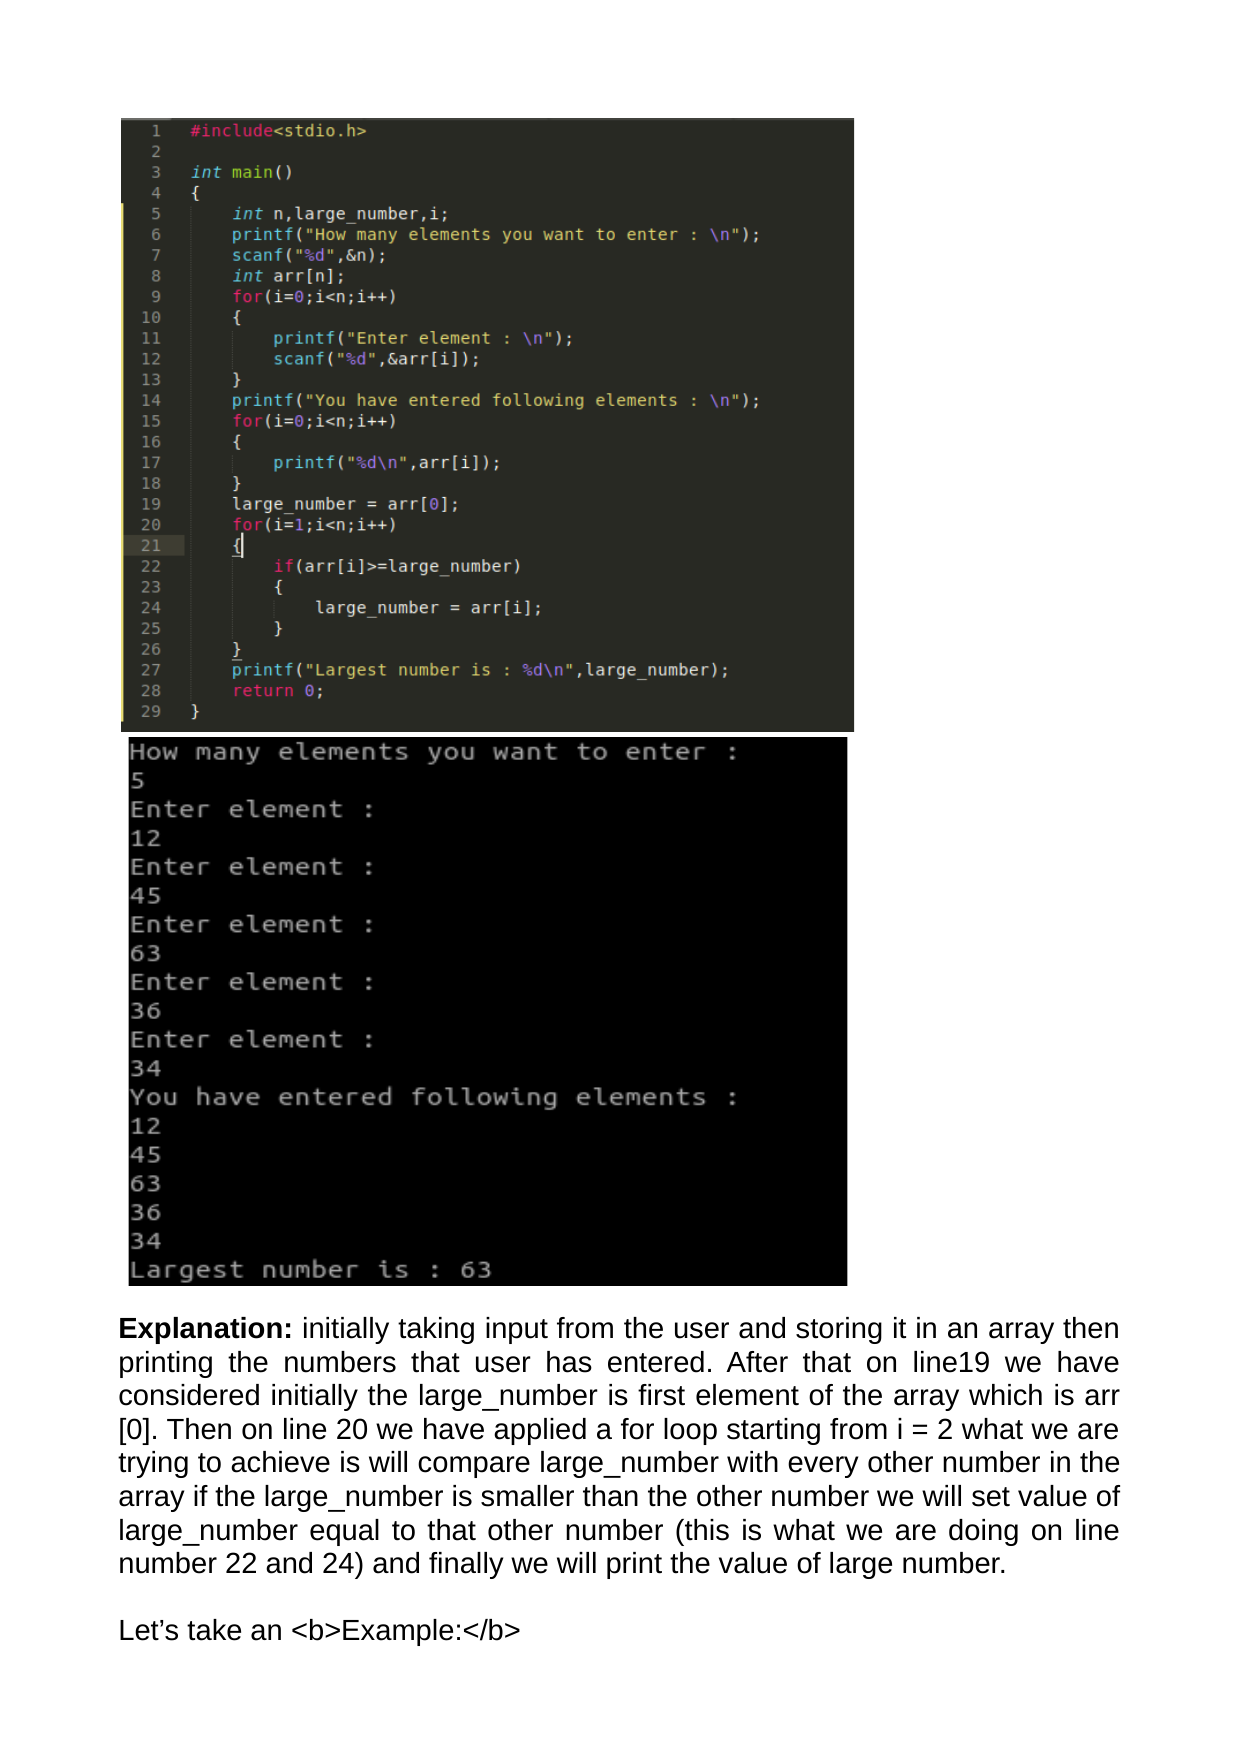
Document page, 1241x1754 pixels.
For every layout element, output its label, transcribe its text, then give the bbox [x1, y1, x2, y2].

text Explanation: initially taking input from the user and storing it in an array then printing the numbers that user has entered. After that on line19 we have considered initially the large_number is first element of the array which is arr [0]. Then on line 20 we have applied a for loop starting from i = 2 what we are trying to achieve is will compare large_number with every other number in the array if the large_number is smaller than the other number we will set value of large_number equal to that other number (this is what we are doing on line number 22 and 24) and finally we will print the value of large number. [118, 1311, 1122, 1579]
text Let’s take an <b>Example:</b> [118, 1613, 1122, 1647]
